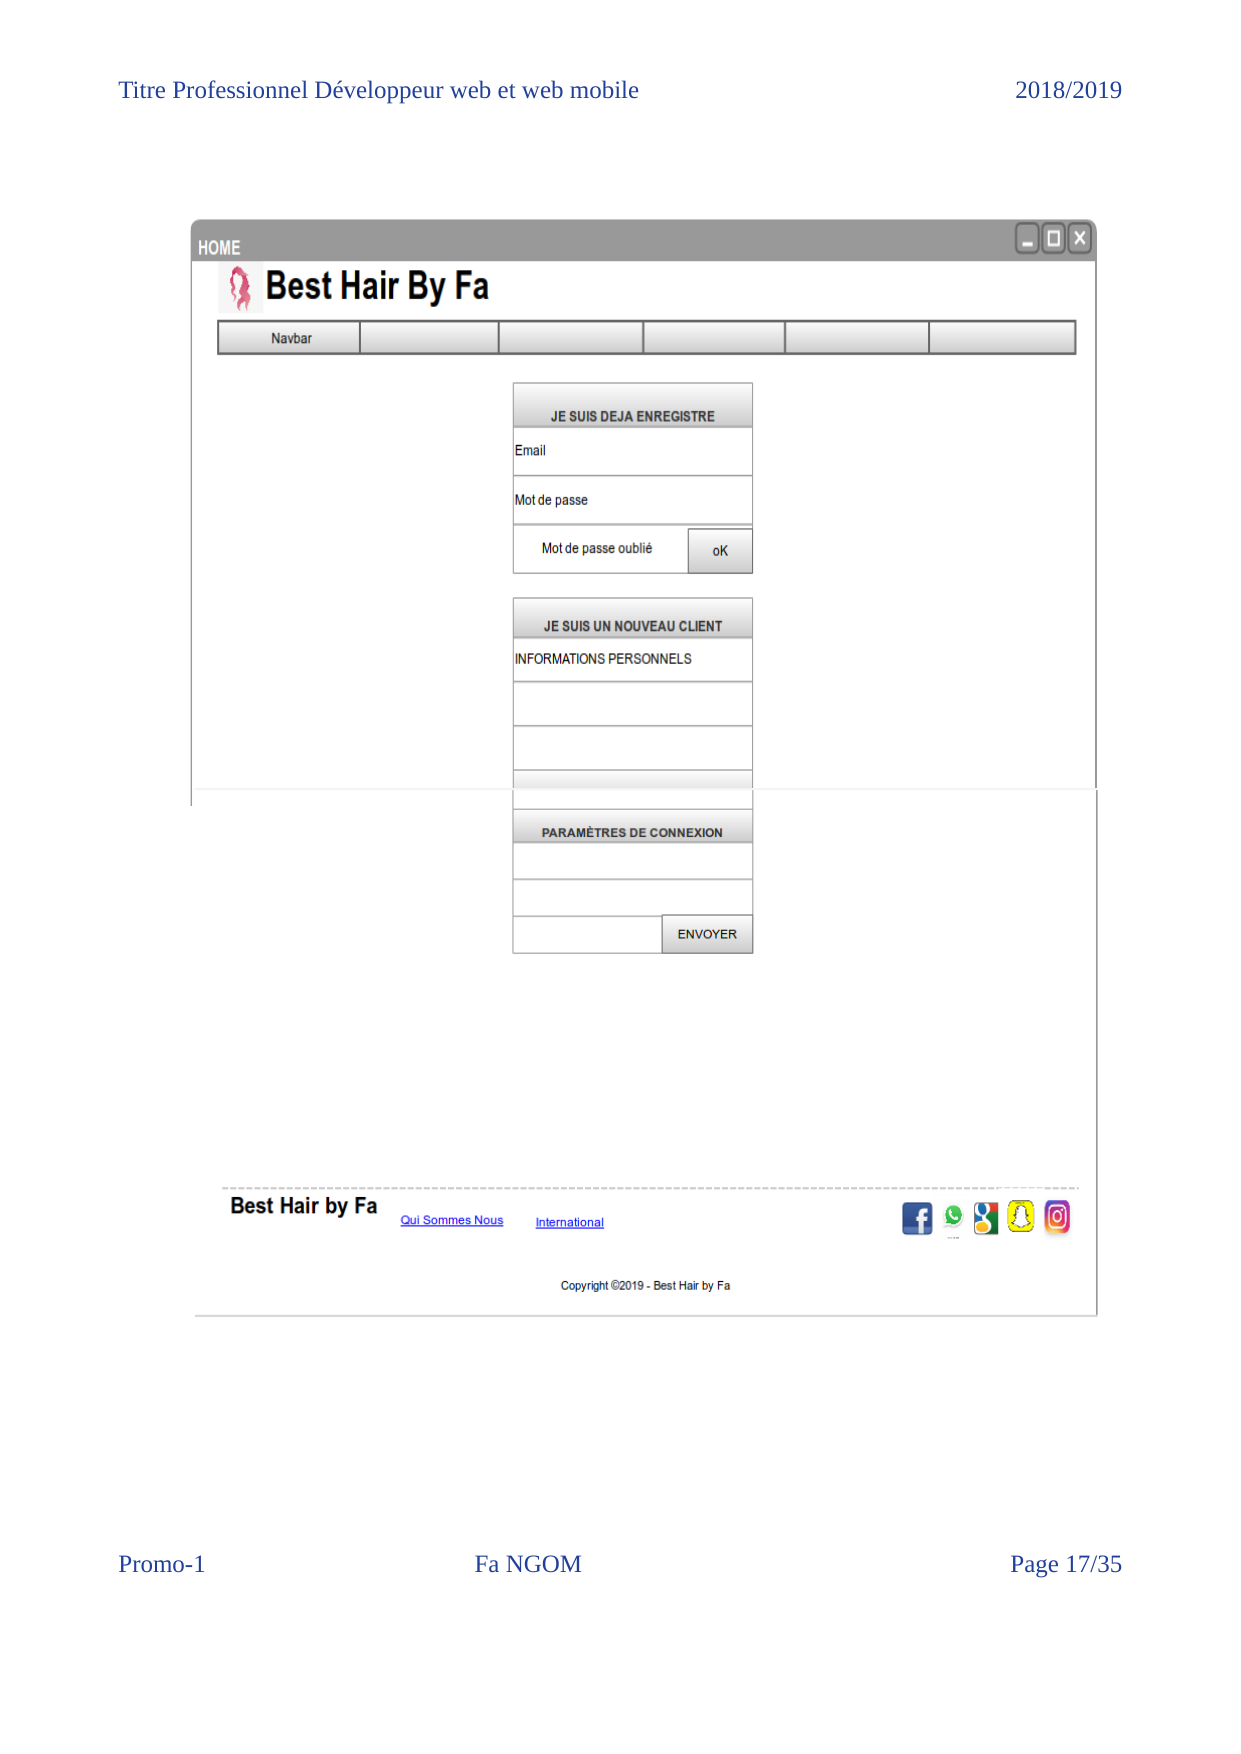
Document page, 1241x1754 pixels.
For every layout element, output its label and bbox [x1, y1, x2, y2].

picture [190, 218, 1098, 1317]
